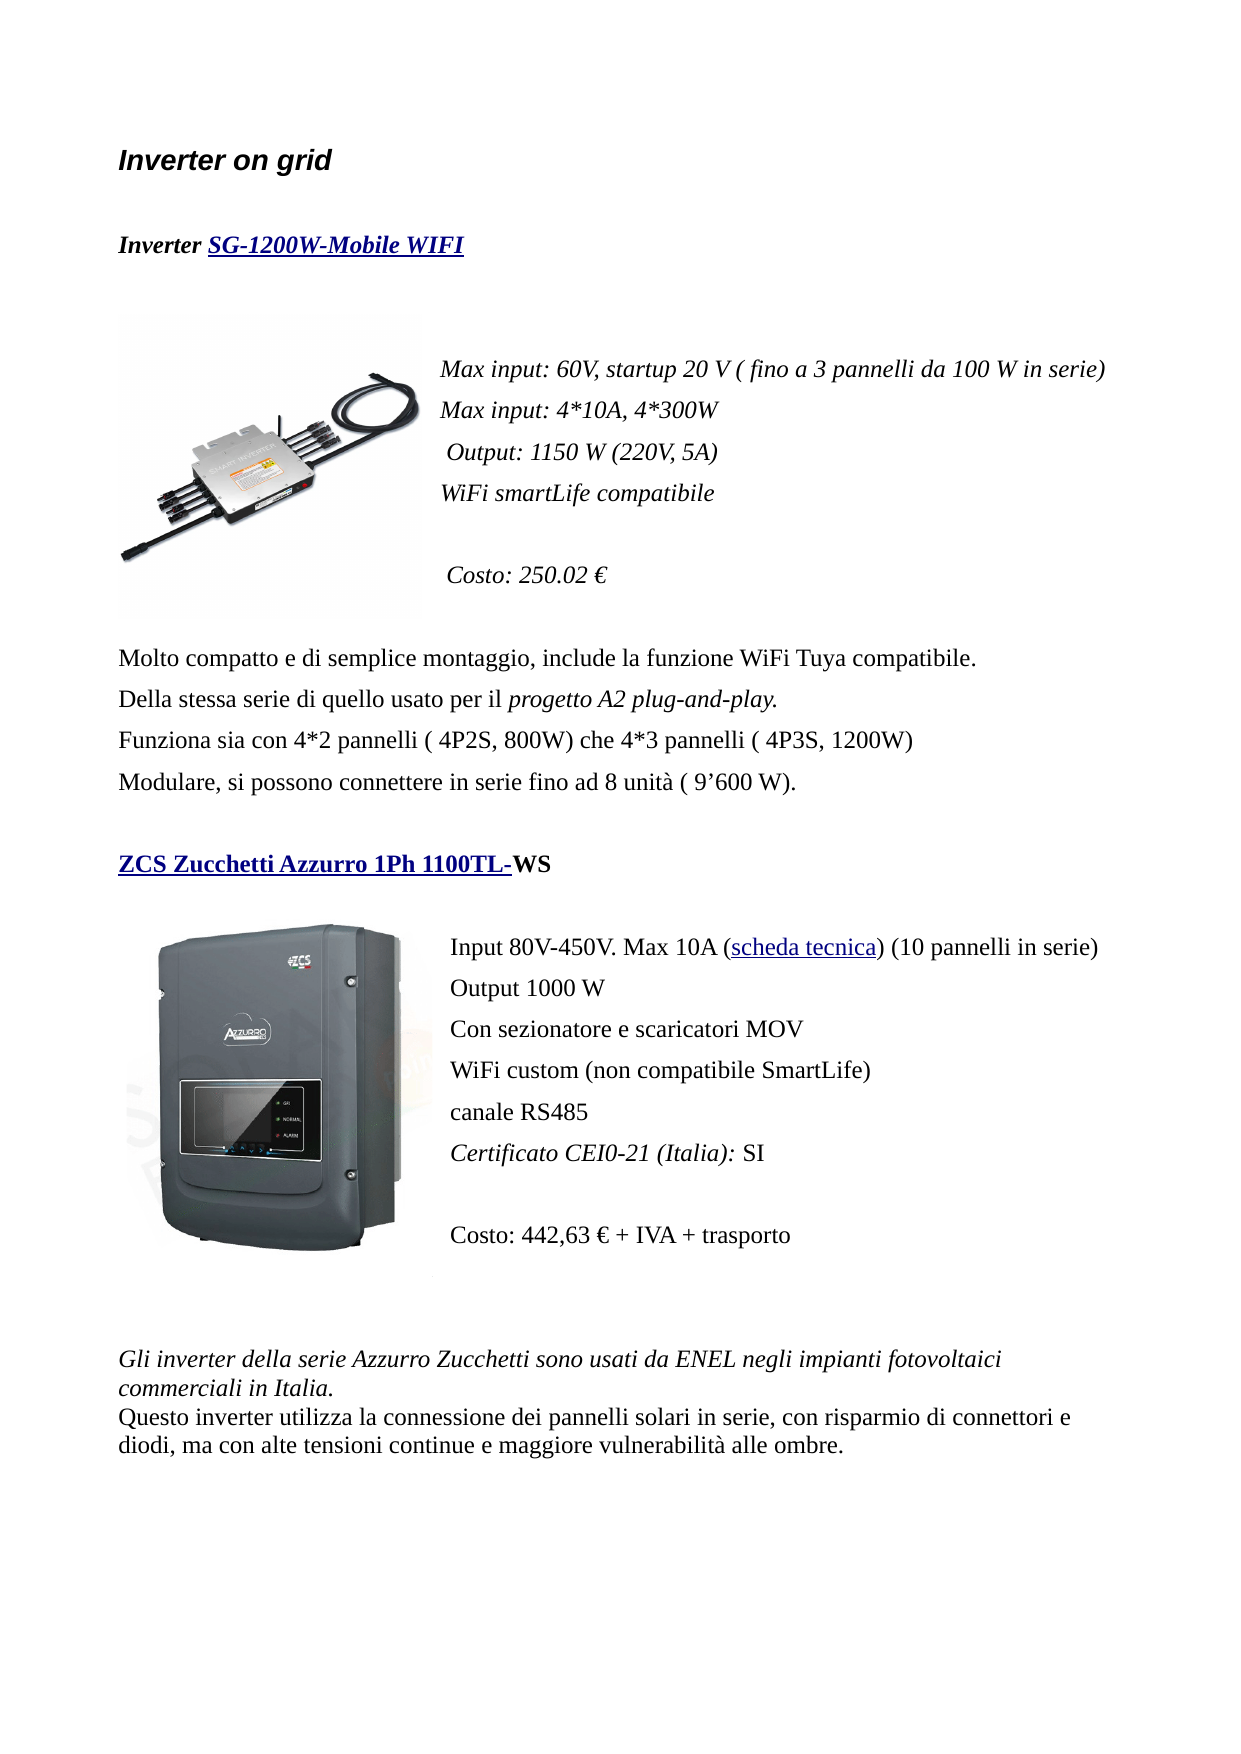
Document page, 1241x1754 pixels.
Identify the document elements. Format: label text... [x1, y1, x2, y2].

text Della stessa serie di quello usato per il progetto A2 plug-and-play. [118, 684, 1122, 713]
text Max input: 4*10A, 4*300W [423, 395, 1122, 424]
text Output 1000 W [433, 973, 1122, 1002]
picture [126, 901, 433, 1277]
text Molto compatto e di semplice montaggio, include la funzione WiFi Tuya compatibile. [118, 643, 1122, 672]
text Funziona sia con 4*2 pannelli ( 4P2S, 800W) che 4*3 pannelli ( 4P3S, 1200W) [118, 725, 1122, 754]
text Certificato CEI0-21 (Italia): SI [433, 1138, 1122, 1167]
text Inverter SG-1200W-Mobile WIFI [118, 230, 1122, 259]
text ZCS Zucchetti Azzurro 1Ph 1100TL-WS [118, 849, 1122, 878]
text WiFi smartLife compatibile [423, 478, 1122, 507]
text Costo: 442,63 € + IVA + trasporto [433, 1220, 1122, 1249]
text Con sezionatore e scaricatori MOV [433, 1014, 1122, 1043]
text Questo inverter utilizza la connessione dei pannelli solari in serie, con risparmio di connettori e diodi, ma con alte tensioni continue e maggiore vulnerabilità alle ombre. [118, 1402, 1104, 1459]
text Output: 1150 W (220V, 5A) [423, 437, 1122, 465]
text Input 80V-450V. Max 10A (scheda tecnica) (10 pannelli in serie) [433, 932, 1122, 960]
subtitle Inverter on grid [118, 143, 1122, 177]
text Modulare, si possono connettere in serie fino ad 8 unità ( 9’600 W). [118, 767, 1122, 795]
text canale RS485 [433, 1097, 1122, 1125]
picture [117, 314, 423, 619]
text WiFi custom (non compatibile SmartLife) [433, 1055, 1122, 1084]
text Gli inverter della serie Azzurro Zucchetti sono usati da ENEL negli impianti fotovoltaici commerciali in Italia. [118, 1344, 1104, 1402]
text Costo: 250.02 € [423, 560, 1122, 589]
text Max input: 60V, startup 20 V ( fino a 3 pannelli da 100 W in serie) [423, 354, 1122, 383]
